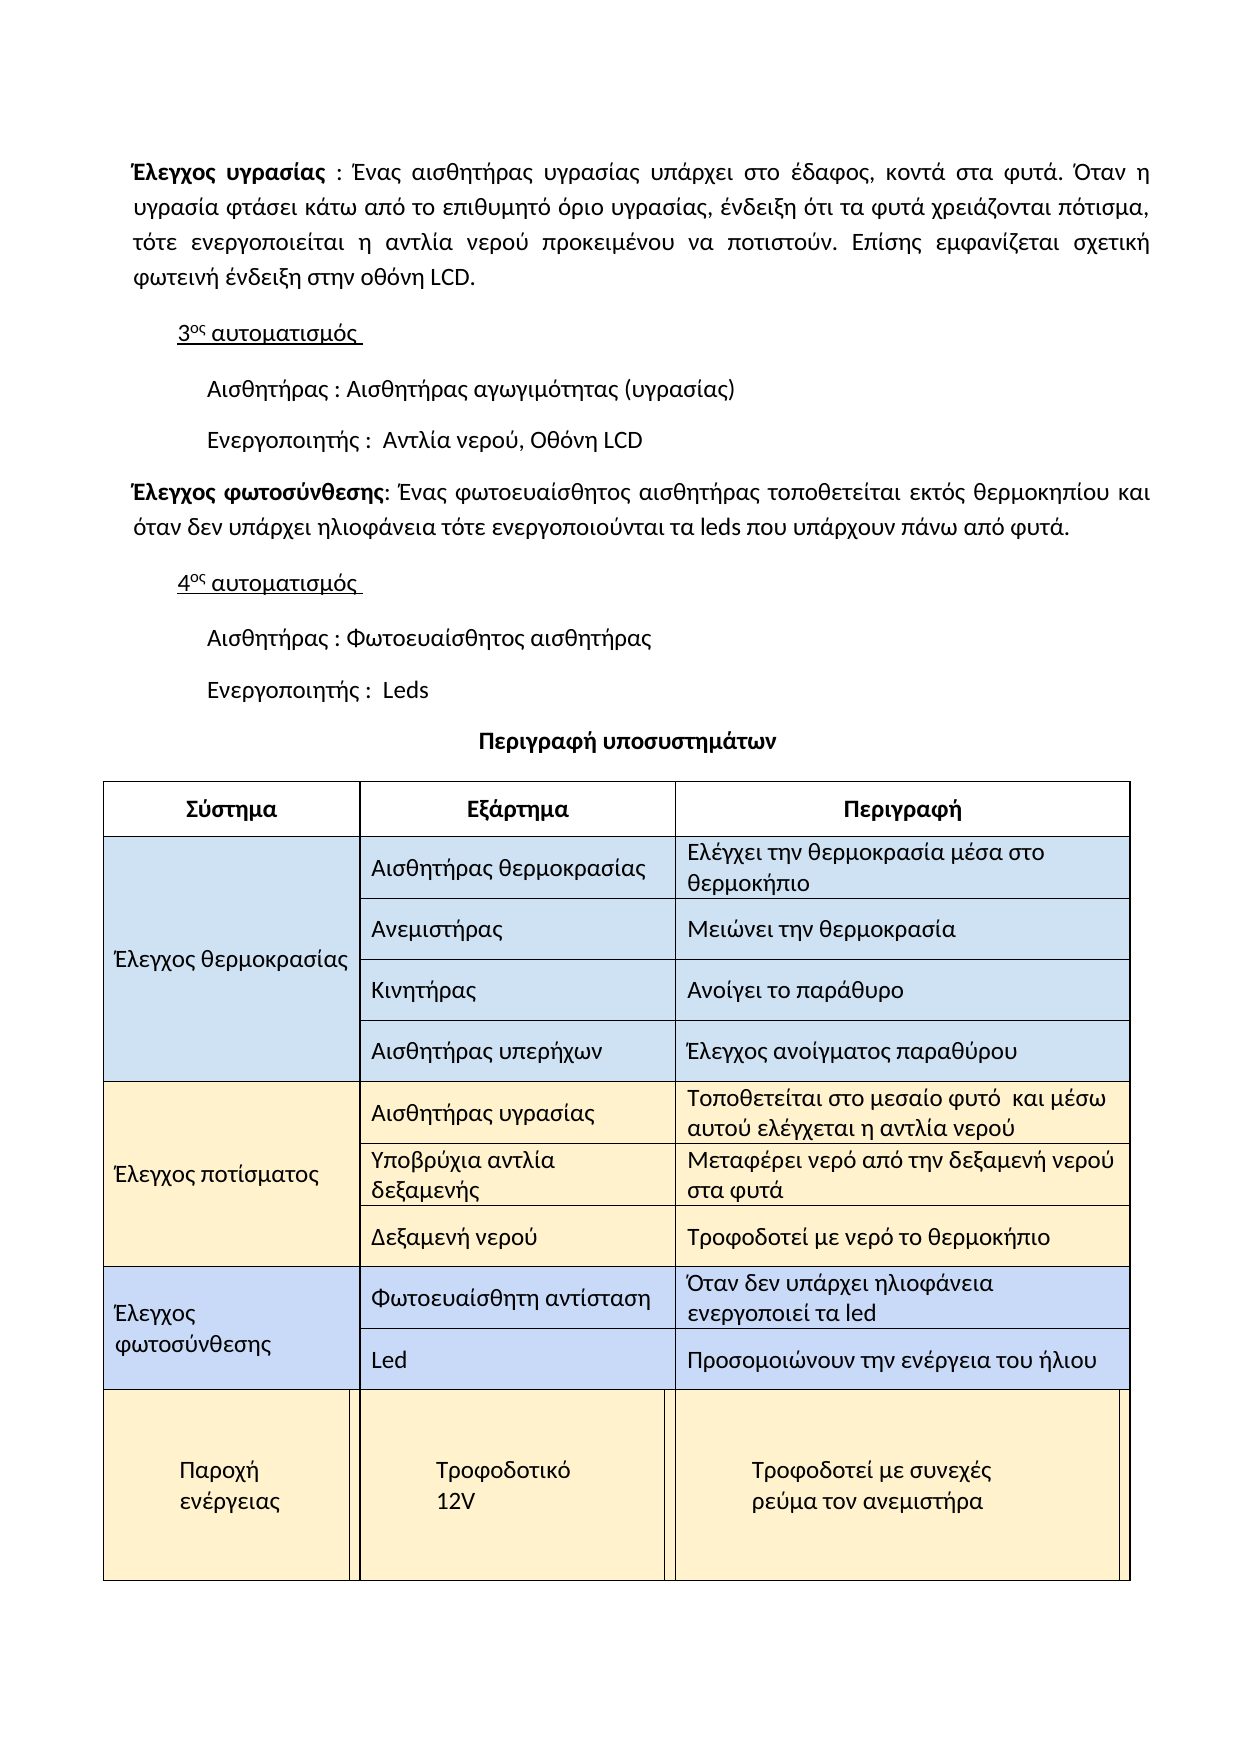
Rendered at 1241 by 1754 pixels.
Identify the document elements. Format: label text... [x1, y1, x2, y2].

text Έλεγχος υγρασίας : Ένας αισθητήρας υγρασίας υπάρχει στο έδαφος, κοντά στα φυτά. Όταν η υγρασία φτάσει κάτω από το επιθυμητό όριο υγρασίας, ένδειξη ότι τα φυτά χρειάζονται πότισμα, τότε ενεργοποιείται η αντλία νερού προκειμένου να ποτιστούν. Επίσης εμφανίζεται σχετική φωτεινή ένδειξη στην οθόνη LCD. [133, 156, 1152, 292]
table_cell Όταν δεν υπάρχει ηλιοφάνεια ενεργοποιεί τα led [676, 1267, 1129, 1328]
table_header Εξάρτημα [361, 782, 675, 836]
table_cell Ελέγχει την θερμοκρασία μέσα στο θερμοκήπιο [676, 837, 1129, 898]
table_cell Μεταφέρει νερό από την δεξαμενή νερού στα φυτά [676, 1144, 1129, 1205]
table_cell Έλεγχος ποτίσματος [104, 1082, 359, 1266]
table_cell Τοποθετείται στο μεσαίο φυτό και μέσω αυτού ελέγχεται η αντλία νερού [676, 1082, 1129, 1143]
table_cell [350, 1390, 359, 1580]
table_cell Ανοίγει το παράθυρο [676, 960, 1129, 1020]
table_cell Τροφοδοτεί με νερό το θερμοκήπιο [676, 1206, 1129, 1266]
table_cell Μειώνει την θερμοκρασία [676, 899, 1129, 959]
text Περιγραφή υποσυστημάτων [103, 725, 1152, 756]
text Ενεργοποιητής : Αντλία νερού, Οθόνη LCD [207, 424, 1152, 455]
table_header Σύστημα [104, 782, 359, 836]
text Αισθητήρας : Φωτοευαίσθητος αισθητήρας [207, 622, 1152, 653]
table_cell Έλεγχος ανοίγματος παραθύρου [676, 1021, 1129, 1081]
table_cell Φωτοευαίσθητη αντίσταση [361, 1267, 675, 1328]
table_cell Υποβρύχια αντλία δεξαμενής [361, 1144, 675, 1205]
text Ενεργοποιητής : Leds [207, 674, 1152, 704]
table_cell Ανεμιστήρας [361, 899, 675, 959]
table_cell Παροχή ενέργειας [104, 1390, 349, 1580]
table_cell Αισθητήρας θερμοκρασίας [361, 837, 675, 898]
table_cell Led [361, 1329, 675, 1389]
text 4ος αυτοματισμός [177, 567, 1152, 597]
text Αισθητήρας : Αισθητήρας αγωγιμότητας (υγρασίας) [207, 373, 1152, 404]
table_cell Έλεγχος φωτοσύνθεσης [104, 1267, 359, 1389]
table_cell Αισθητήρας υγρασίας [361, 1082, 675, 1143]
text 3ος αυτοματισμός [177, 317, 1152, 348]
table_cell [1120, 1390, 1129, 1580]
table_cell Αισθητήρας υπερήχων [361, 1021, 675, 1081]
table_cell Δεξαμενή νερού [361, 1206, 675, 1266]
table_cell [665, 1390, 675, 1580]
table_cell Τροφοδοτικό 12V [361, 1390, 664, 1580]
table_cell Έλεγχος θερμοκρασίας [104, 837, 359, 1081]
table_cell Προσομοιώνουν την ενέργεια του ήλιου [676, 1329, 1129, 1389]
text Έλεγχος φωτοσύνθεσης: Ένας φωτοευαίσθητος αισθητήρας τοποθετείται εκτός θερμοκηπίου και όταν δεν υπάρχει ηλιοφάνεια τότε ενεργοποιούνται τα leds που υπάρχουν πάνω από φυτά. [133, 476, 1152, 541]
table_header Περιγραφή [676, 782, 1129, 836]
table_cell Κινητήρας [361, 960, 675, 1020]
table_cell Τροφοδοτεί με συνεχές ρεύμα τον ανεμιστήρα [676, 1390, 1119, 1580]
